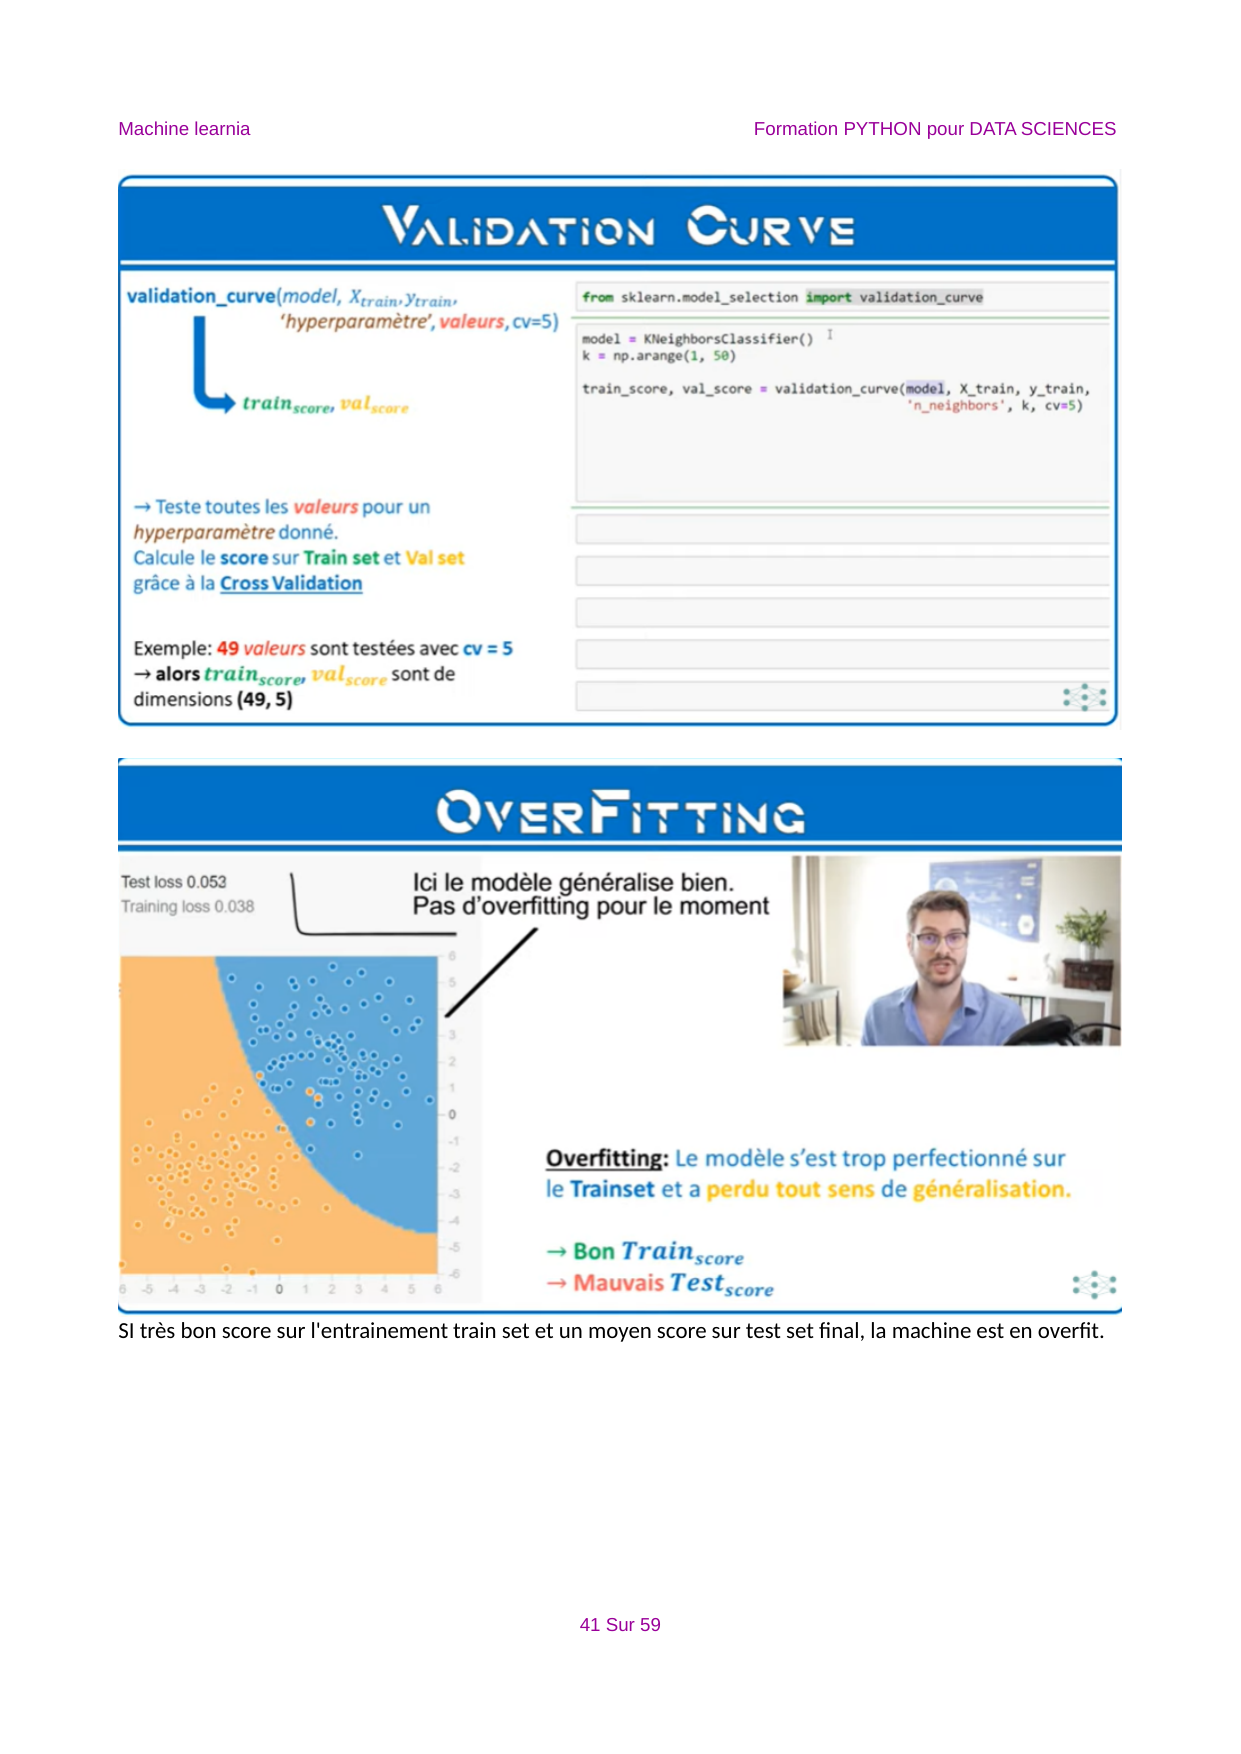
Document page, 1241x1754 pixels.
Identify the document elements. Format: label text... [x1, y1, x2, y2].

picture [118, 758, 1122, 1317]
text SI très bon score sur l'entrainement train set et un moyen score sur test set final, la machine est en overfit. [118, 1317, 1122, 1344]
picture [118, 169, 1122, 730]
